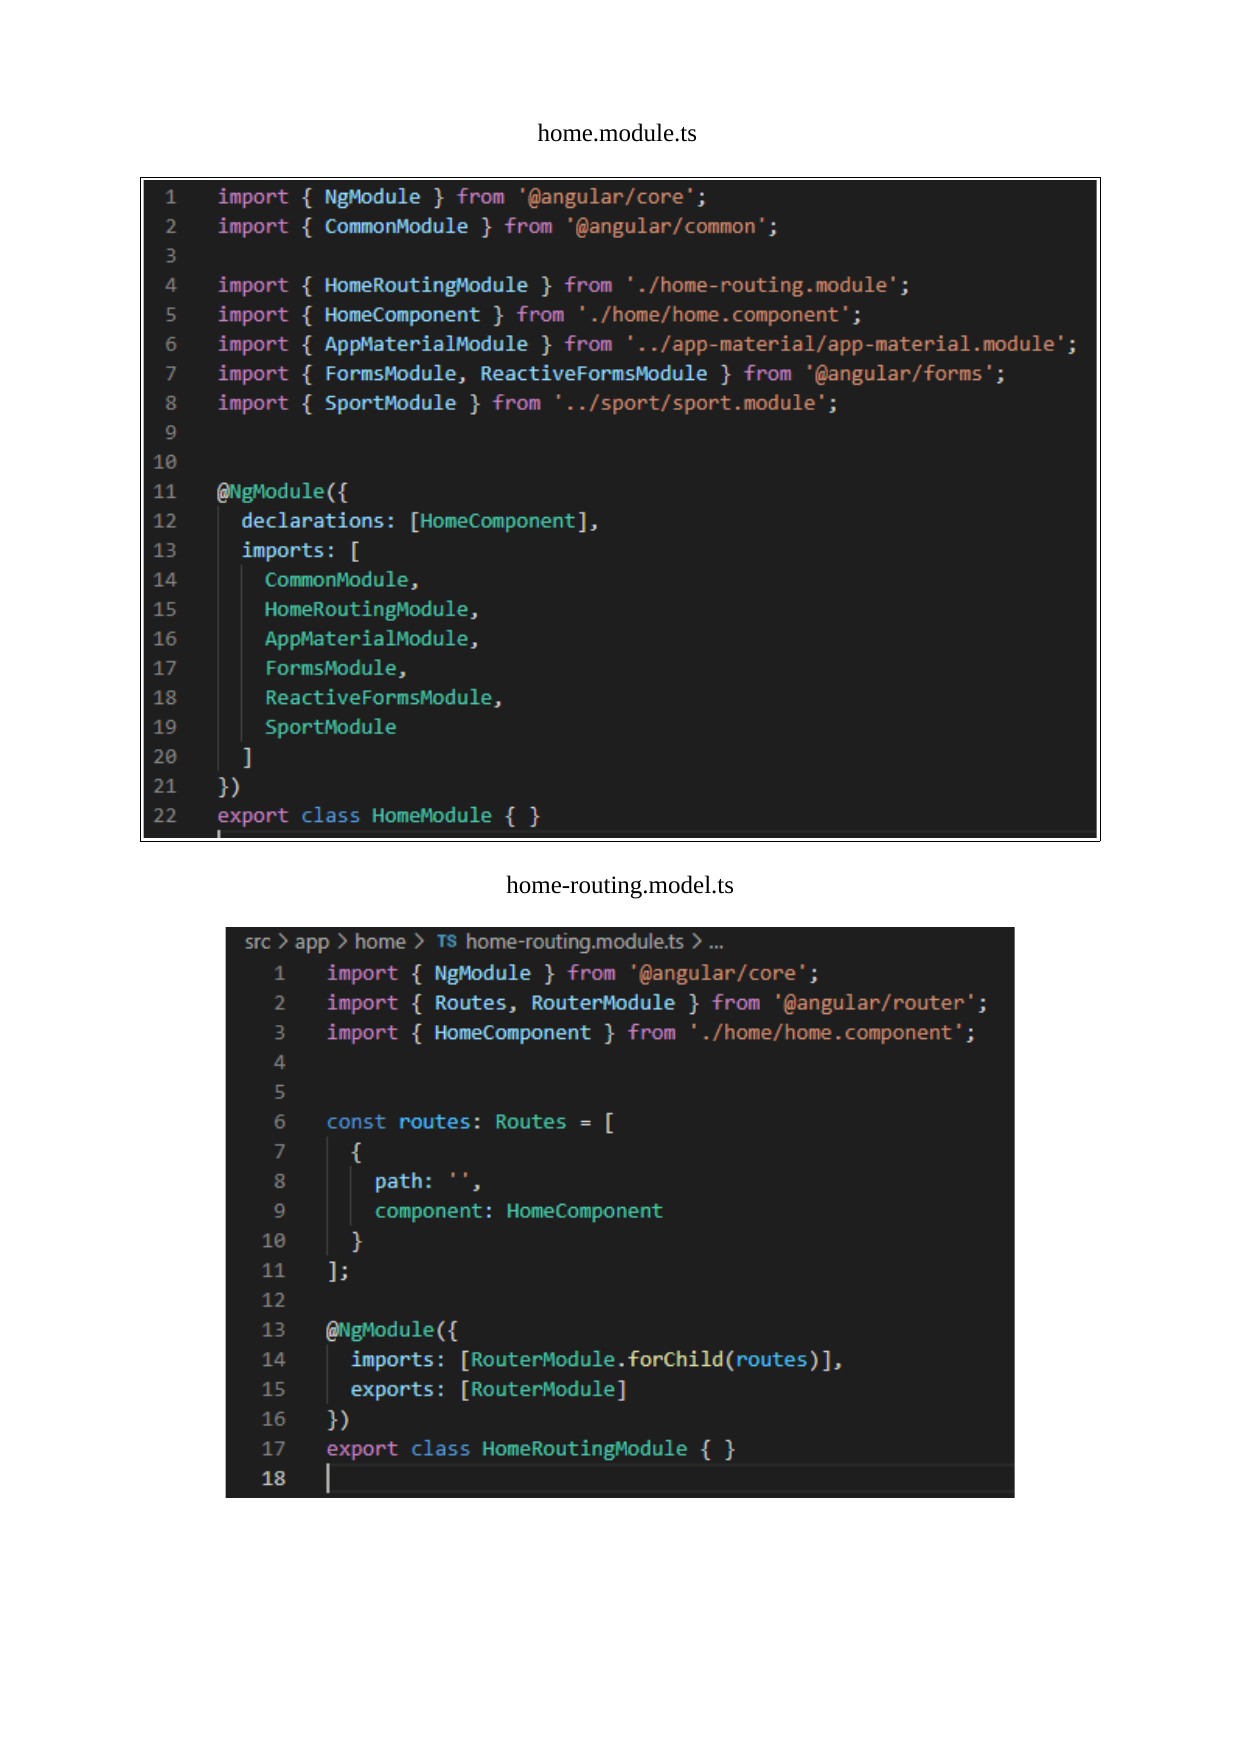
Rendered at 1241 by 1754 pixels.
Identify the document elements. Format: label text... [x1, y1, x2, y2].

text home-routing.model.ts [118, 870, 1122, 898]
picture [225, 927, 1015, 1498]
text home.module.ts [118, 118, 1122, 147]
picture [143, 180, 1097, 838]
text [141, 178, 1100, 841]
